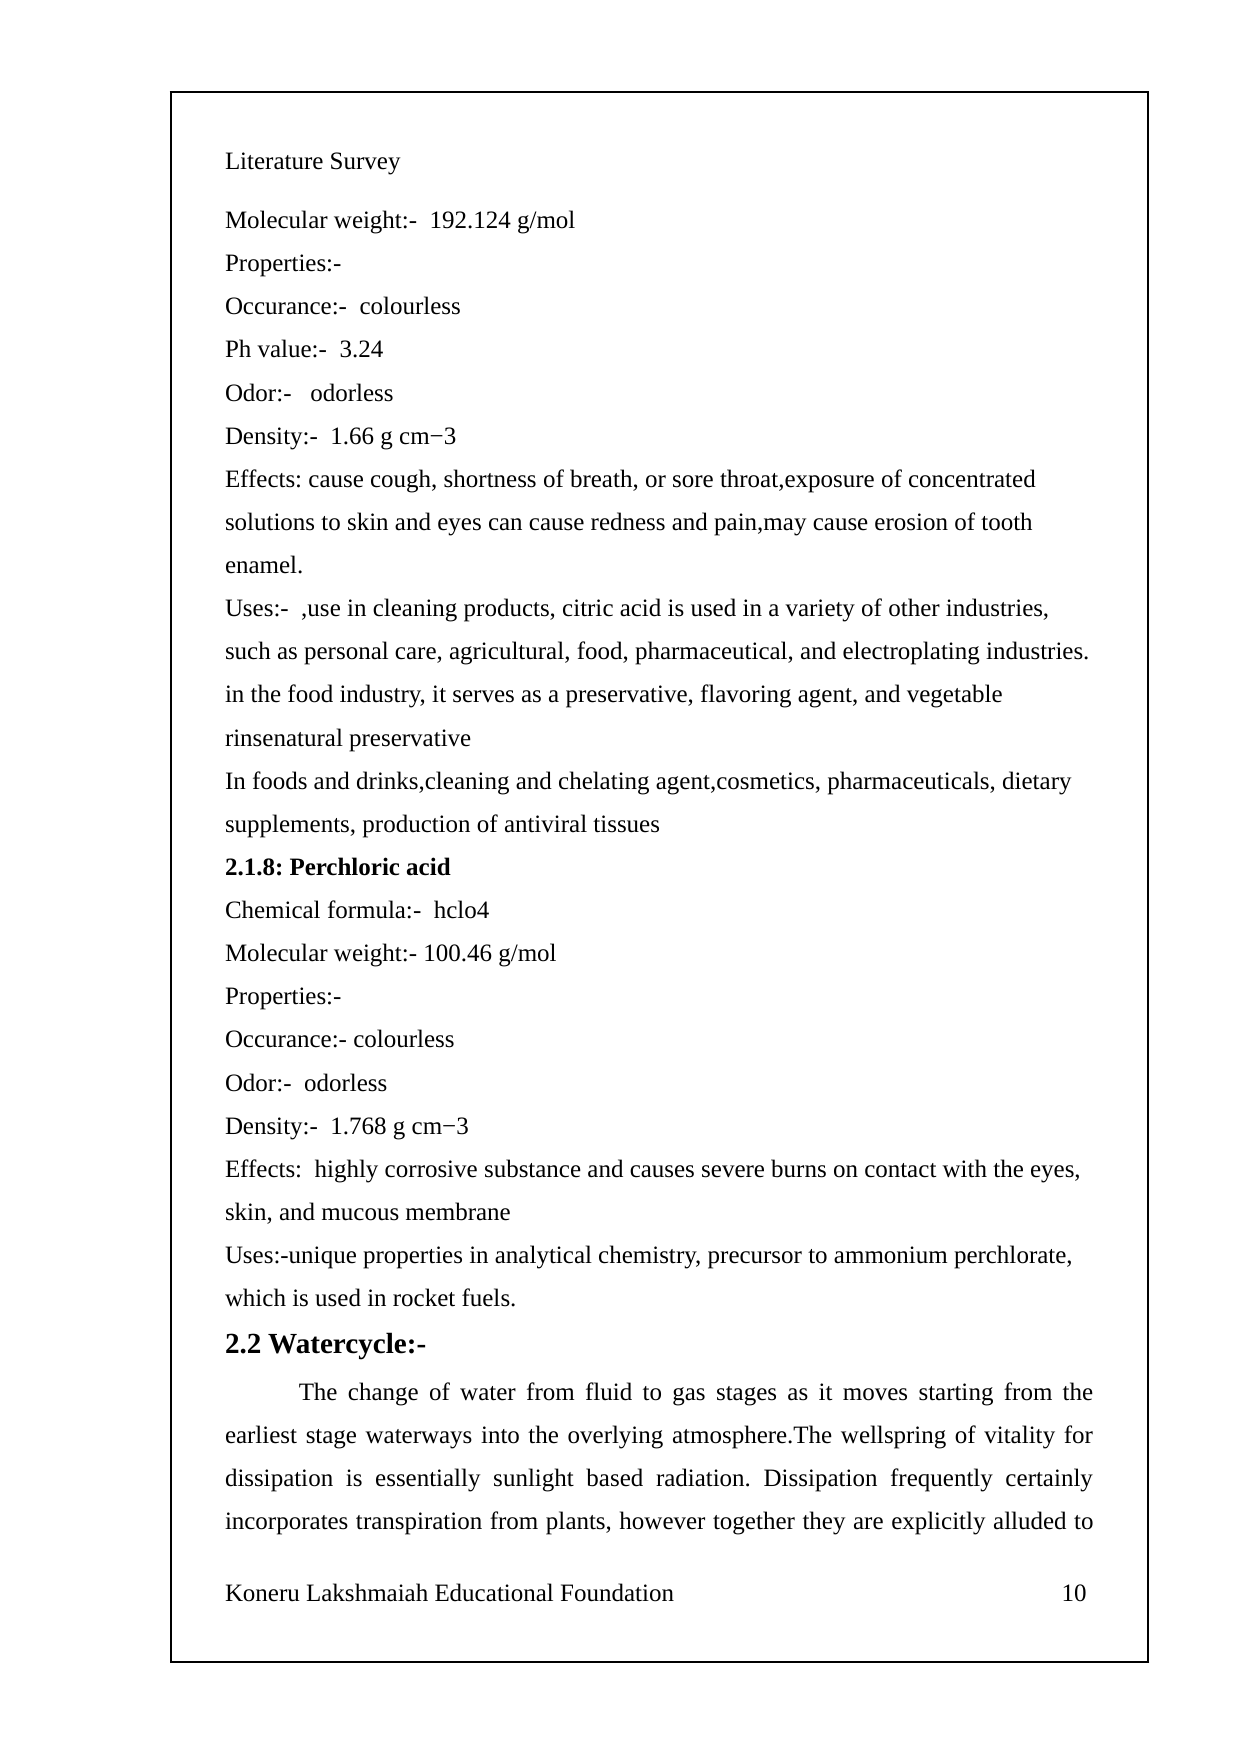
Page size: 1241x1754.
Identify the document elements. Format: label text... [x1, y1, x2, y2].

text 2.1.8: Perchloric acid [225, 852, 1094, 881]
text In foods and drinks,cleaning and chelating agent,cosmetics, pharmaceuticals, dietary supplements, production of antiviral tissues [225, 766, 1094, 838]
text Density:- 1.768 g cm−3 [225, 1111, 1094, 1139]
text Effects: highly corrosive substance and causes severe burns on contact with the eyes, skin, and mucous membrane [225, 1154, 1094, 1226]
text Uses:-unique properties in analytical chemistry, precursor to ammonium perchlorate, which is used in rocket fuels. [225, 1240, 1094, 1312]
text Uses:- ,use in cleaning products, citric acid is used in a variety of other industries, such as personal care, agricultural, food, pharmaceutical, and electroplating industries. in the food industry, it serves as a preservative, flavoring agent, and vegetable rinsenatural preservative [225, 593, 1094, 751]
text Effects: cause cough, shortness of breath, or sore throat,exposure of concentrated solutions to skin and eyes can cause redness and pain,may cause erosion of tooth enamel. [225, 464, 1094, 579]
text Density:- 1.66 g cm−3 [225, 421, 1094, 449]
text Molecular weight:- 100.46 g/mol [225, 938, 1094, 967]
text 2.2 Watercycle:- [225, 1326, 1094, 1360]
text Odor:- odorless [225, 378, 1094, 406]
text The change of water from fluid to gas stages as it moves starting from the earliest stage waterways into the overlying atmosphere.The wellspring of vitality for dissipation is essentially sunlight based radiation. Dissipation frequently certainly incorporates transpiration from plants, however together they are explicitly alluded to [225, 1377, 1094, 1535]
text Ph value:- 3.24 [225, 334, 1094, 363]
text Molecular weight:- 192.124 g/mol [225, 205, 1094, 234]
text Chemical formula:- hclo4 [225, 895, 1094, 924]
text Properties:- [225, 248, 1094, 277]
text Odor:- odorless [225, 1068, 1094, 1096]
text Occurance:- colourless [225, 1024, 1094, 1053]
text Occurance:- colourless [225, 291, 1094, 320]
text Properties:- [225, 981, 1094, 1010]
